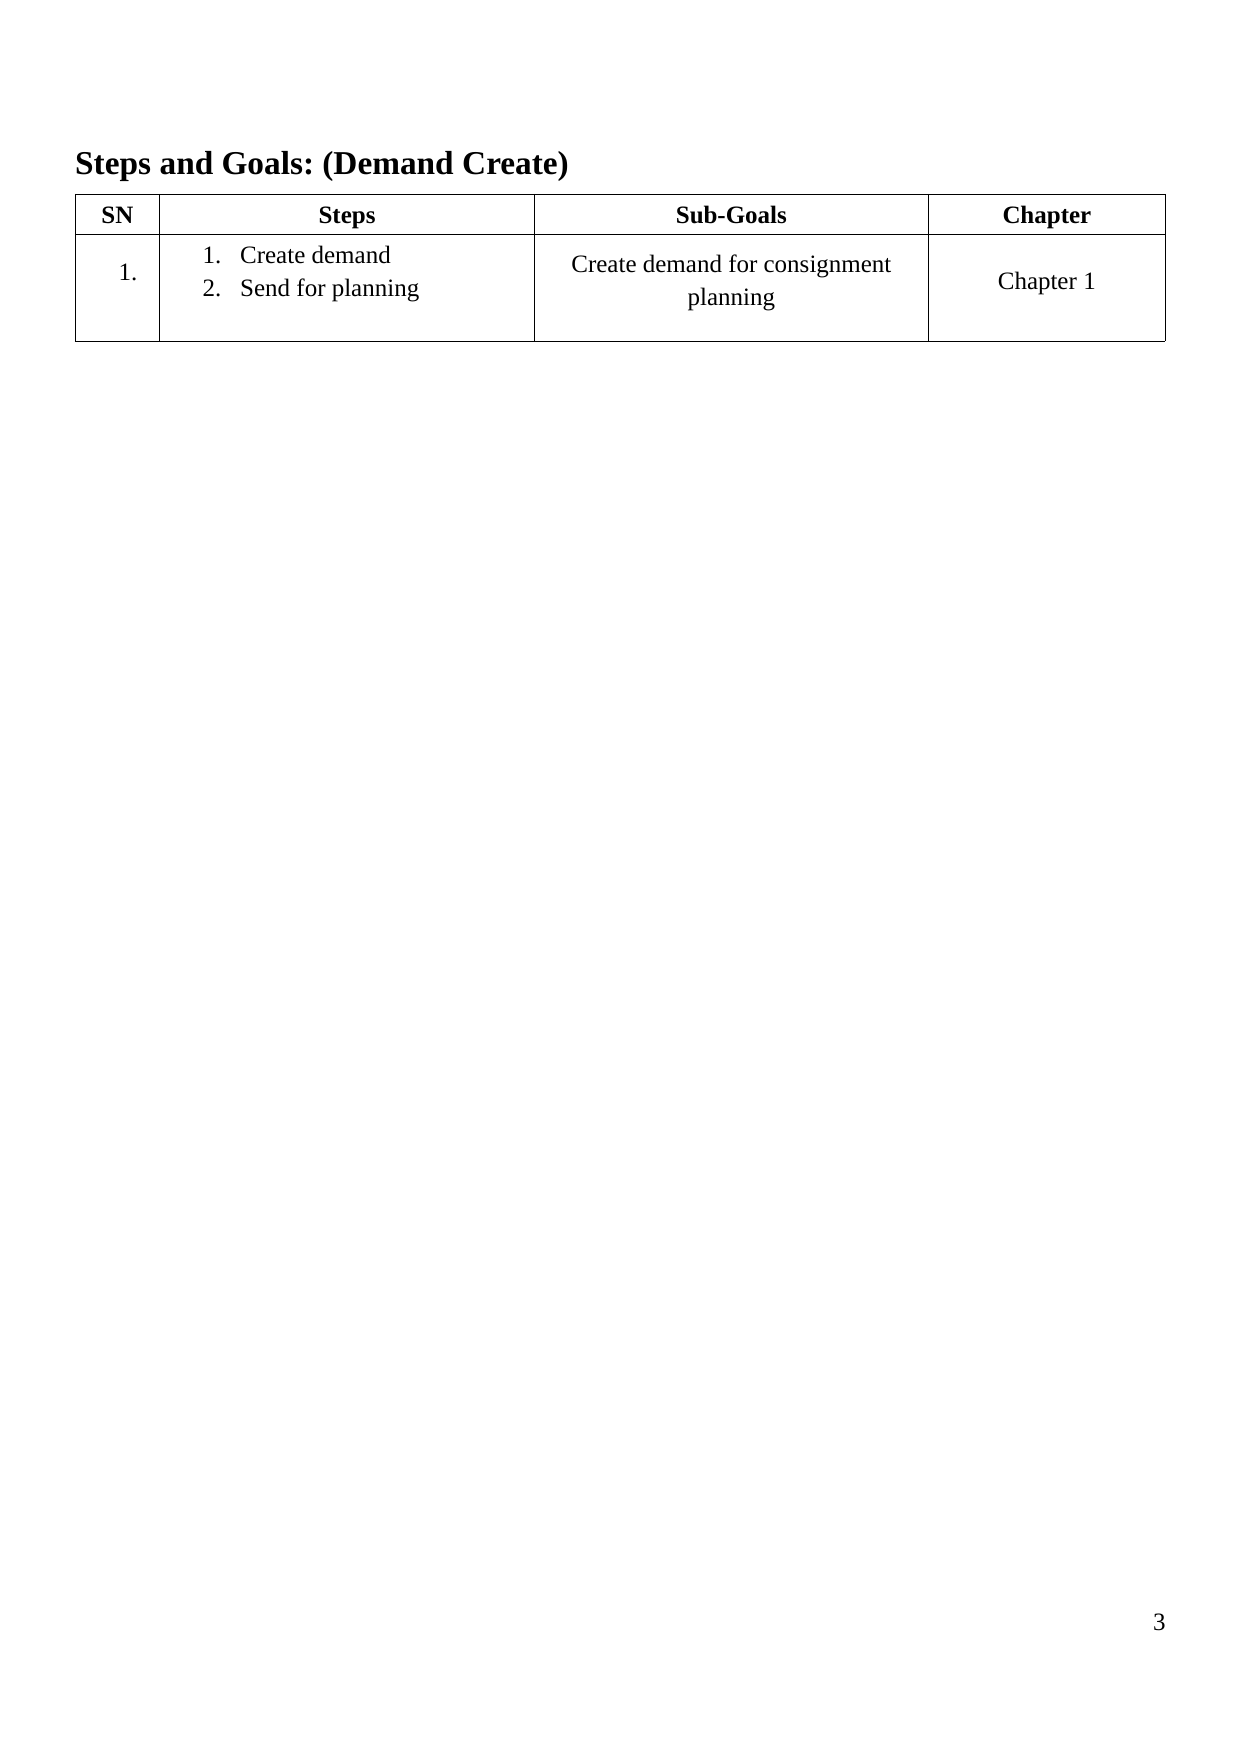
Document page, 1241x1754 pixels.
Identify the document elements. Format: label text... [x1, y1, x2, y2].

table_header Sub-Goals [535, 195, 928, 234]
table_cell Create demand for consignment planning [535, 235, 928, 341]
subtitle Steps and Goals: (Demand Create) [75, 143, 1165, 181]
table_header Steps [160, 195, 534, 234]
table_header SN [76, 195, 159, 234]
table_cell [76, 235, 159, 341]
table_header Chapter [929, 195, 1165, 234]
table_cell Create demand Send for planning [160, 235, 534, 341]
table_cell Chapter 1 [929, 235, 1165, 341]
